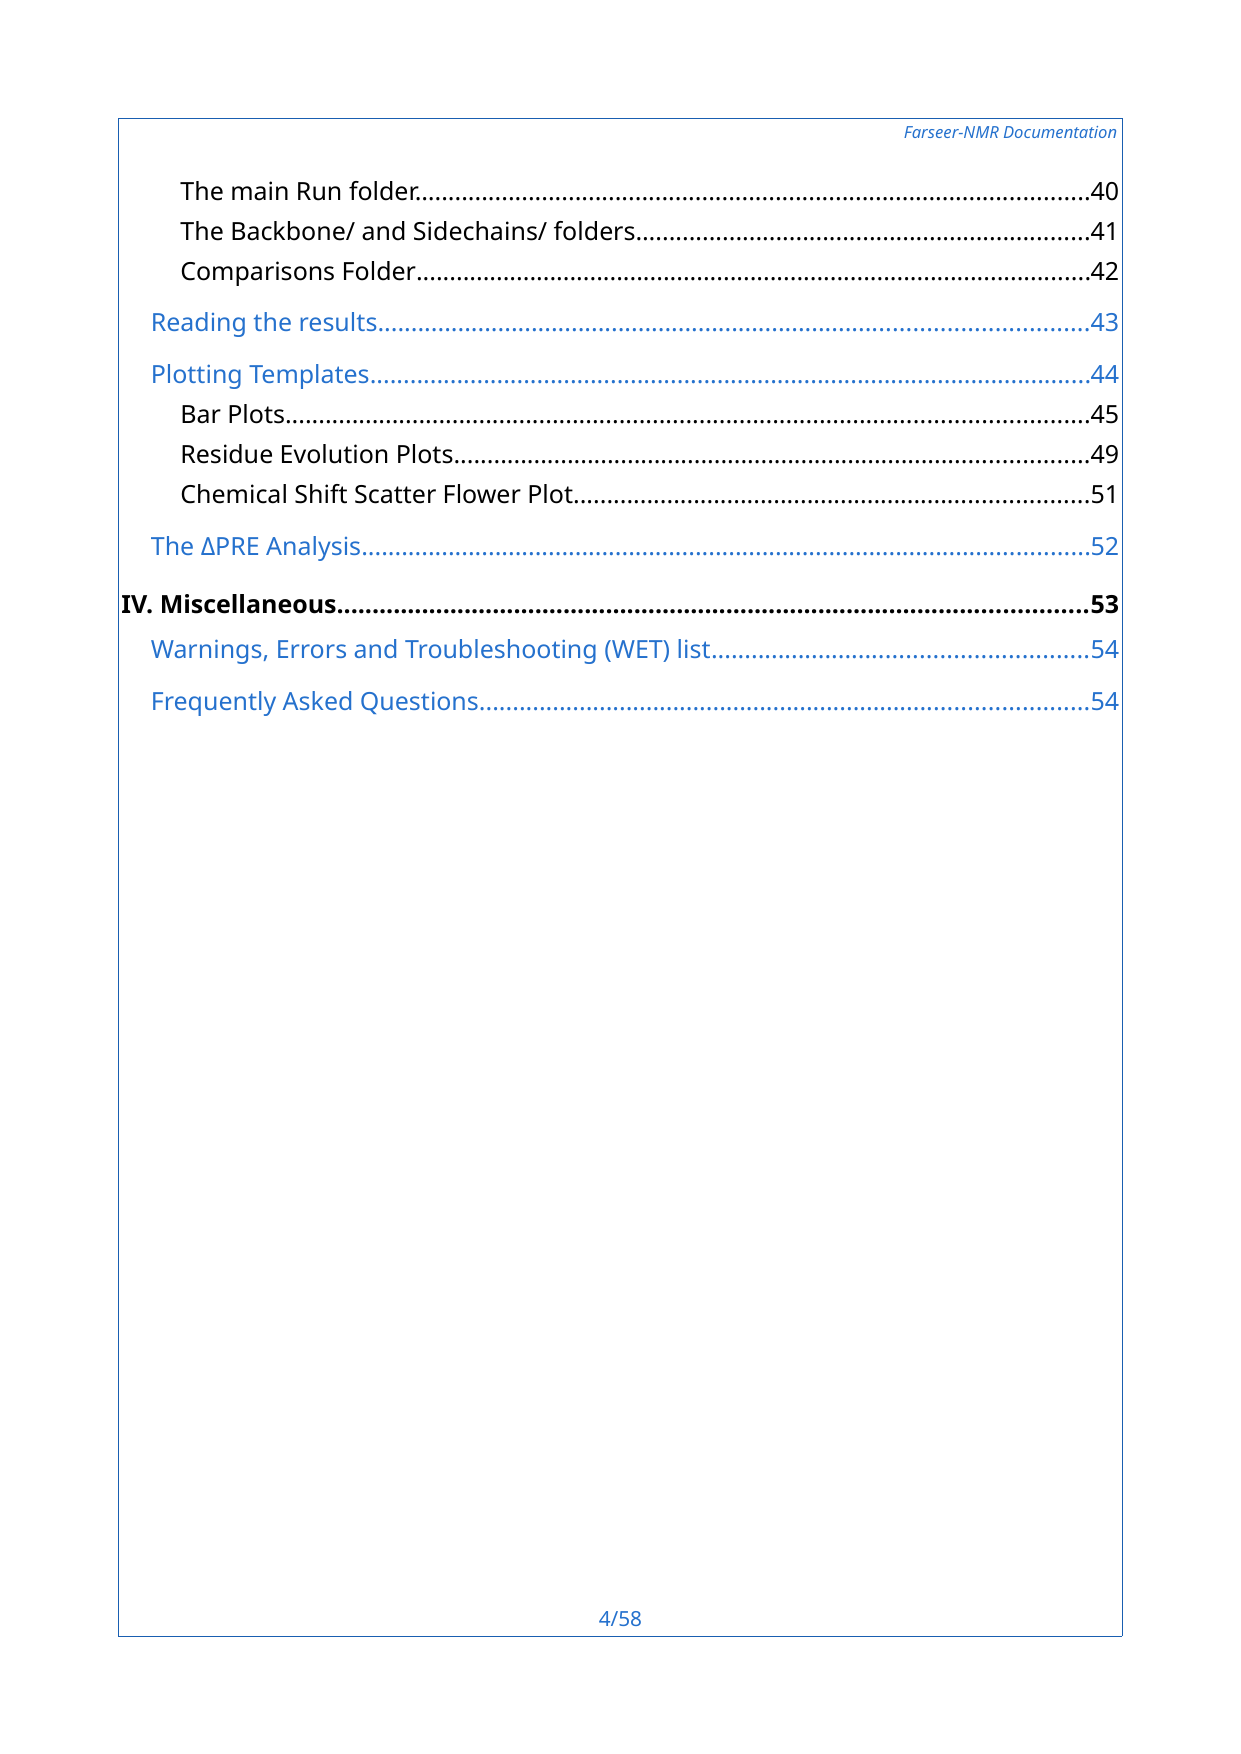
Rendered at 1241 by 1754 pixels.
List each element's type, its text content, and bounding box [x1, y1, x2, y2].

text Plotting Templates 44 [151, 357, 1119, 391]
text Residue Evolution Plots 49 [180, 437, 1119, 471]
text IV. Miscellaneous 53 [121, 586, 1119, 620]
text The Backbone/ and Sidechains/ folders… 41 [180, 213, 1119, 247]
text The main Run folder… 40 [180, 173, 1119, 207]
text Chemical Shift Scatter Flower Plot 51 [180, 477, 1119, 511]
text Comparisons Folder 42 [180, 253, 1119, 287]
text The ΔPRE Analysis 52 [151, 529, 1119, 563]
text Warnings, Errors and Troubleshooting (WET) list 54 [151, 632, 1119, 666]
text Frequently Asked Questions 54 [151, 684, 1119, 718]
text Bar Plots 45 [180, 397, 1119, 431]
text Reading the results 43 [151, 305, 1119, 339]
